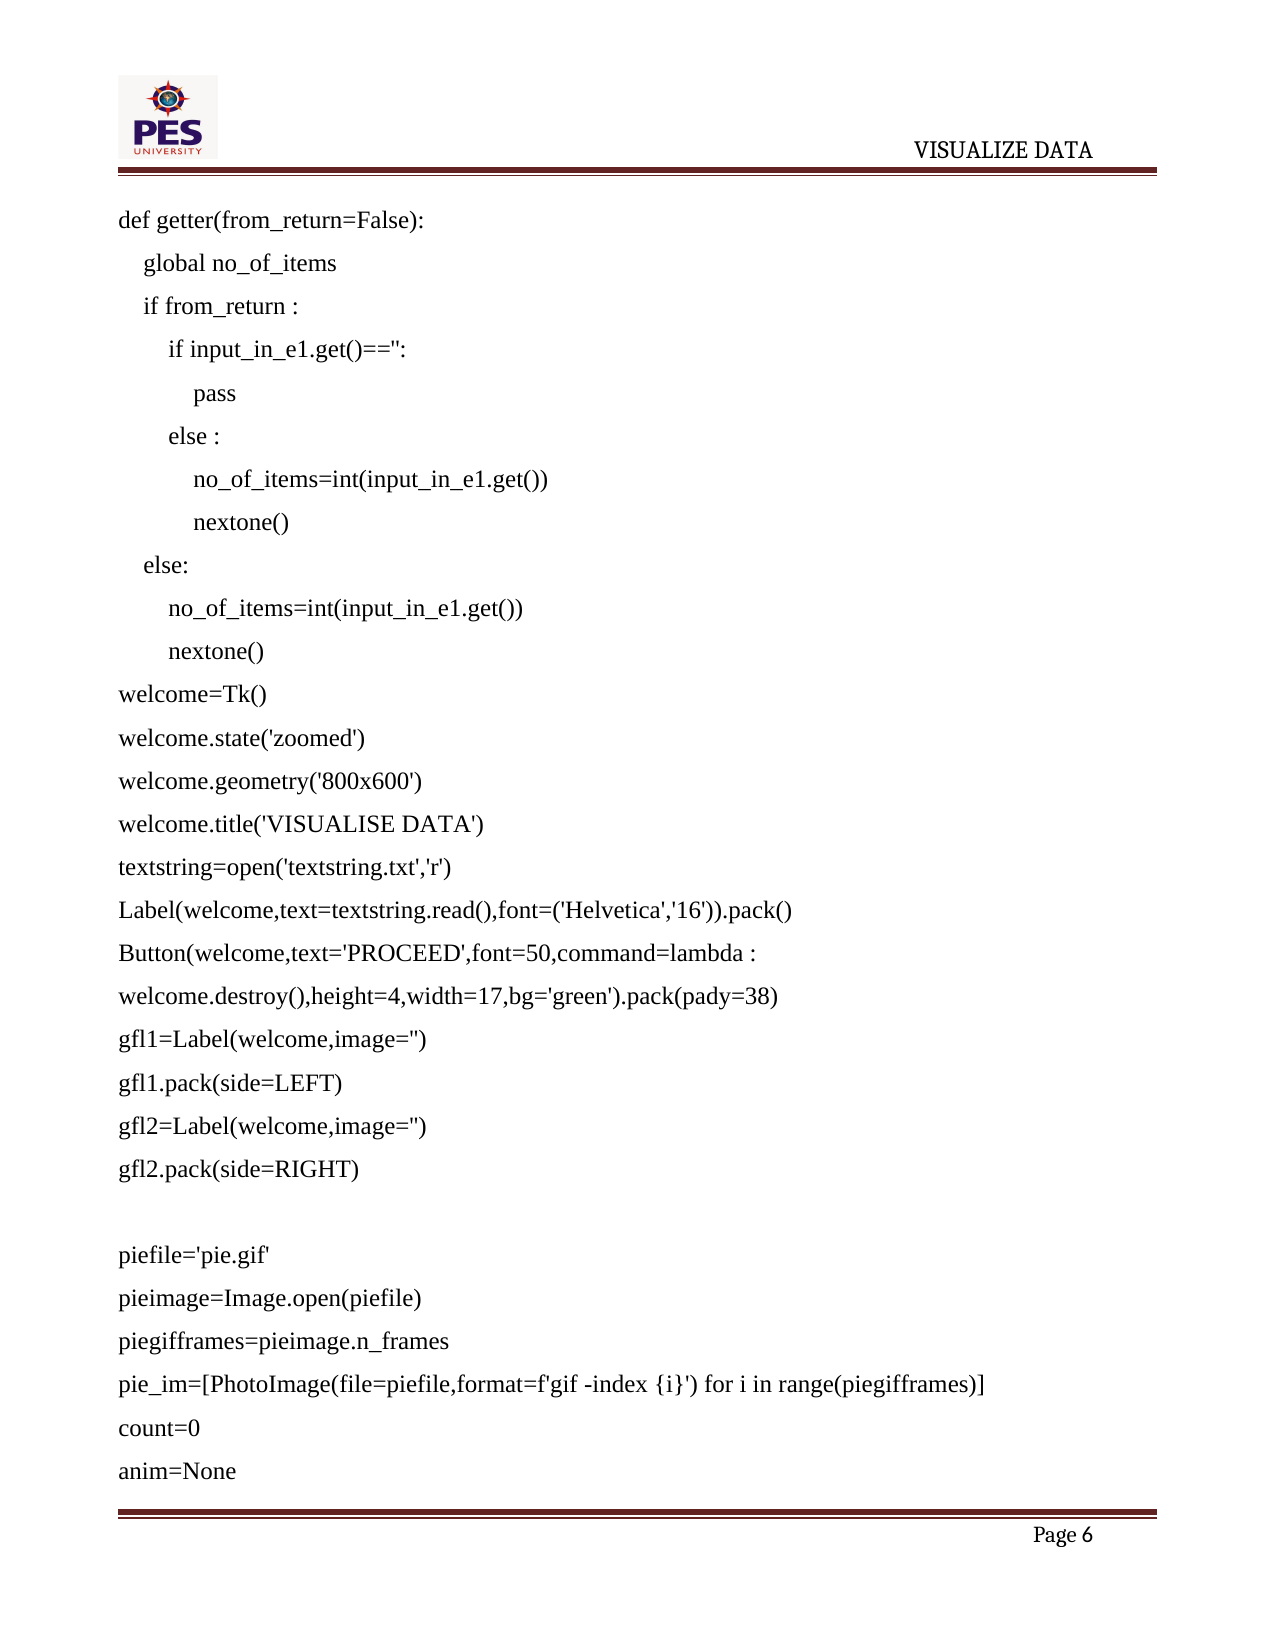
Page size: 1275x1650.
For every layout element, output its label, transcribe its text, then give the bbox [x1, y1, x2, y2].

text welcome=Tk() [118, 679, 1157, 708]
text global no_of_items [118, 248, 1157, 277]
text if from_return : [118, 291, 1157, 320]
text piegifframes=pieimage.n_frames [118, 1326, 1157, 1355]
text gfl2.pack(side=RIGHT) [118, 1154, 1157, 1183]
text piefile='pie.gif' [118, 1240, 1157, 1269]
text if input_in_e1.get()=='': [118, 334, 1157, 363]
text else : [118, 421, 1157, 449]
text Button(welcome,text='PROCEED',font=50,command=lambda : welcome.destroy(),height=4,width=17,bg='green').pack(pady=38) [118, 938, 1157, 1010]
text gfl2=Label(welcome,image='') [118, 1111, 1157, 1139]
text else: [118, 550, 1157, 579]
text nextone() [118, 636, 1157, 665]
text welcome.geometry('800x600') [118, 766, 1157, 794]
text anim=None [118, 1456, 1157, 1484]
text no_of_items=int(input_in_e1.get()) [118, 464, 1157, 493]
picture [118, 75, 218, 159]
text textstring=open('textstring.txt','r') [118, 852, 1157, 881]
text gfl1=Label(welcome,image='') [118, 1024, 1157, 1053]
text welcome.title('VISUALISE DATA') [118, 809, 1157, 838]
text welcome.state('zoomed') [118, 723, 1157, 751]
text Label(welcome,text=textstring.read(),font=('Helvetica','16')).pack() [118, 895, 1157, 924]
text count=0 [118, 1413, 1157, 1441]
text pieimage=Image.open(piefile) [118, 1283, 1157, 1312]
text pie_im=[PhotoImage(file=piefile,format=f'gif -index {i}') for i in range(piegifframes)] [118, 1369, 1157, 1398]
text gfl1.pack(side=LEFT) [118, 1068, 1157, 1096]
text no_of_items=int(input_in_e1.get()) [118, 593, 1157, 622]
text pass [118, 378, 1157, 406]
text def getter(from_return=False): [118, 205, 1157, 234]
text nextone() [118, 507, 1157, 536]
